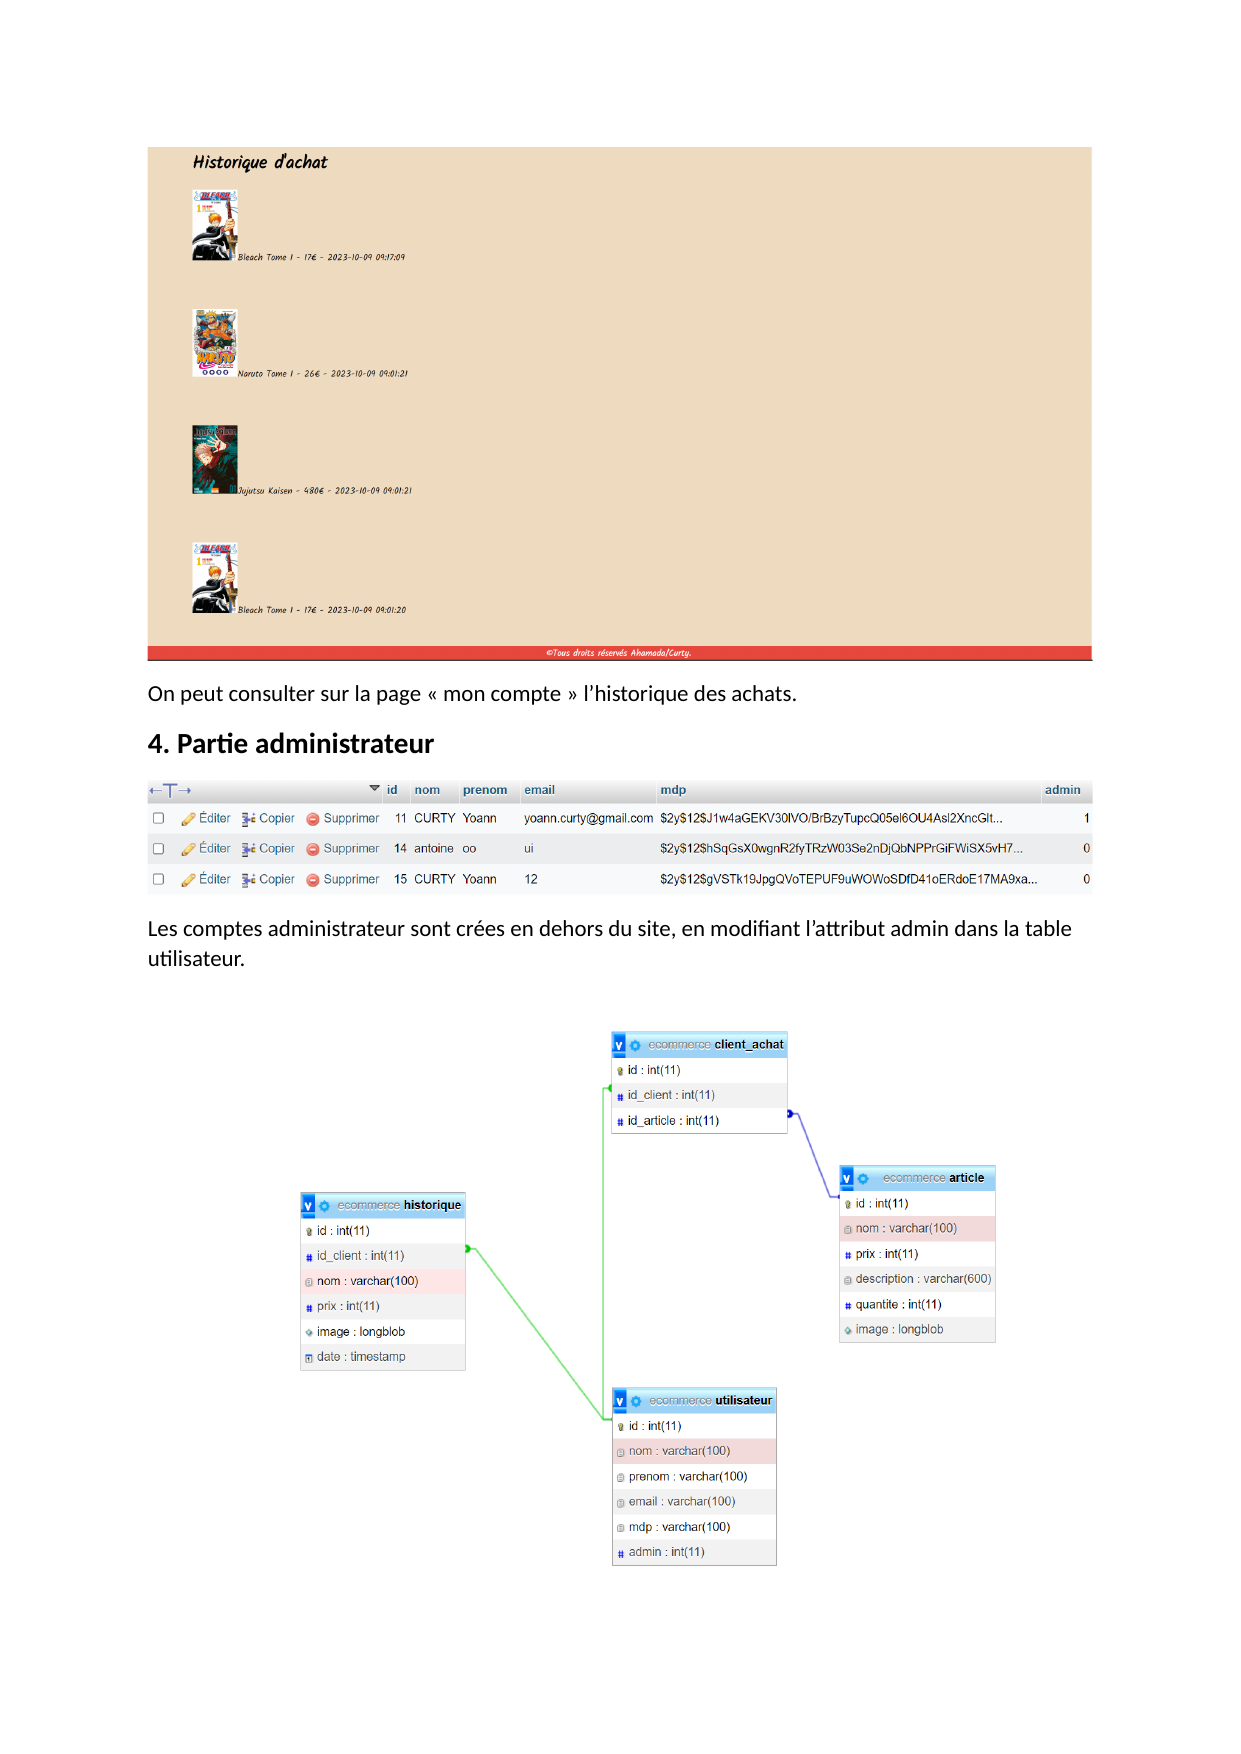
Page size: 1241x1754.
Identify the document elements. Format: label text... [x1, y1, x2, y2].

text 4. Partie administrateur [148, 725, 1093, 761]
text Les comptes administrateur sont crées en dehors du site, en modifiant l’attribut admin dans la table utilisateur. [148, 914, 1093, 972]
text On peut consulter sur la page « mon compte » l’historique des achats. [148, 679, 1093, 707]
